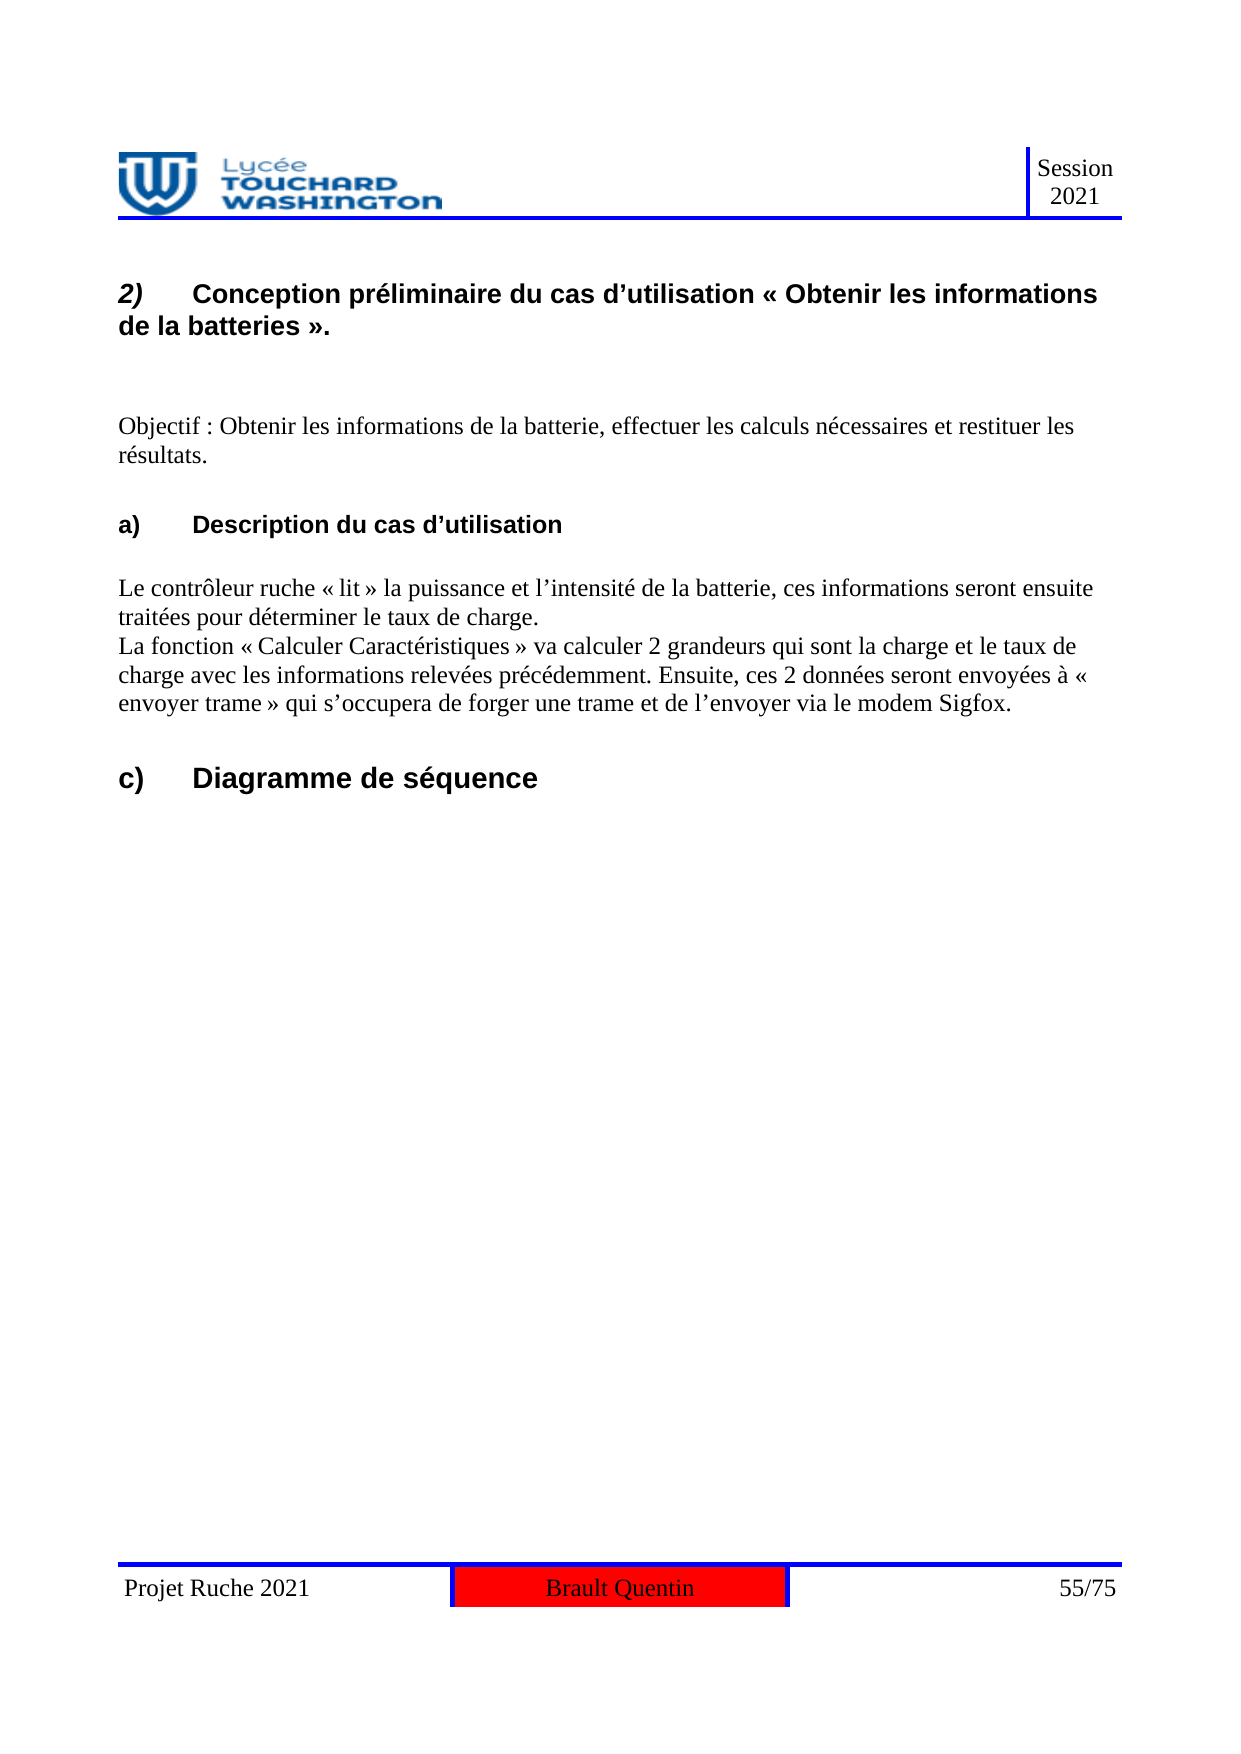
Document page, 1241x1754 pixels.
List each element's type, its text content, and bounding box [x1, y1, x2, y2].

picture [118, 152, 442, 216]
subtitle Conception préliminaire du cas d’utilisation « Obtenir les informations de la batteries ». [118, 278, 1122, 341]
text Objectif : Obtenir les informations de la batterie, effectuer les calculs nécessaires et restituer les résultats. [118, 411, 1122, 468]
subtitle Description du cas d’utilisation [118, 510, 1122, 538]
subtitle Diagramme de séquence [118, 761, 1122, 794]
text Le contrôleur ruche « lit » la puissance et l’intensité de la batterie, ces informations seront ensuite traitées pour déterminer le taux de charge. La fonction « Calculer Caractéristiques » va calculer 2 grandeurs qui sont la charge et le taux de charge avec les informations relevées précédemment. Ensuite, ces 2 données seront envoyées à « envoyer trame » qui s’occupera de forger une trame et de l’envoyer via le modem Sigfox. [118, 573, 1122, 717]
